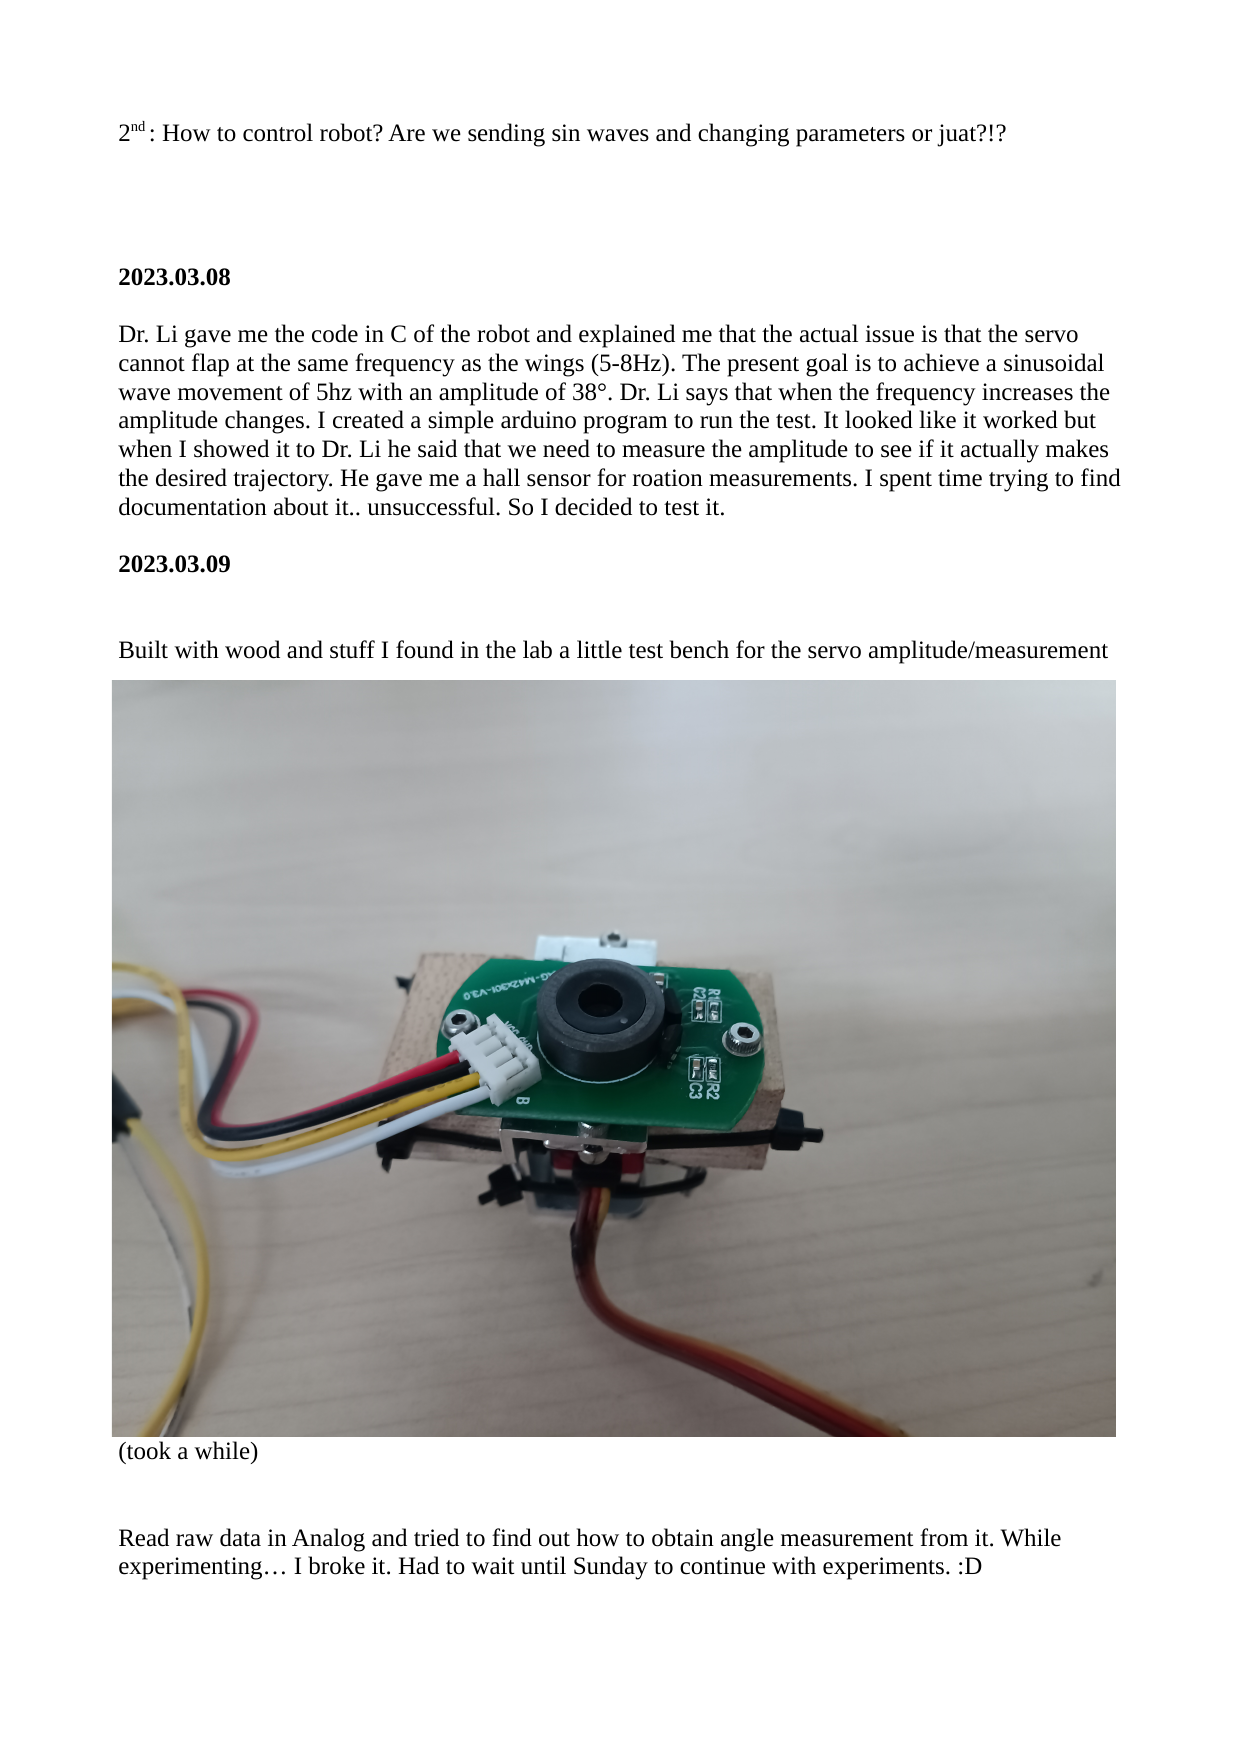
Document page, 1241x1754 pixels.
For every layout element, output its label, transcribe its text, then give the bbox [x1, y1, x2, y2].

text Built with wood and stuff I found in the lab a little test bench for the servo amplitude/measurement (took a while) [118, 636, 1122, 1465]
text Read raw data in Analog and tried to find out how to obtain angle measurement from it. While experimenting… I broke it. Had to wait until Sunday to continue with experiments. :D [118, 1523, 1122, 1580]
text 2023.03.08 [118, 262, 1122, 291]
picture [111, 680, 1116, 1437]
text 2nd : How to control robot? Are we sending sin waves and changing parameters or juat?!? [118, 118, 1122, 147]
text 2023.03.09 [118, 549, 1122, 578]
text Dr. Li gave me the code in C of the robot and explained me that the actual issue is that the servo cannot flap at the same frequency as the wings (5-8Hz). The present goal is to achieve a sinusoidal wave movement of 5hz with an amplitude of 38°. Dr. Li says that when the frequency increases the amplitude changes. I created a simple arduino program to run the test. It looked like it worked but when I showed it to Dr. Li he said that we need to measure the amplitude to see if it actually makes the desired trajectory. He gave me a hall sensor for roation measurements. I spent time trying to find documentation about it.. unsuccessful. So I decided to test it. [118, 319, 1122, 521]
